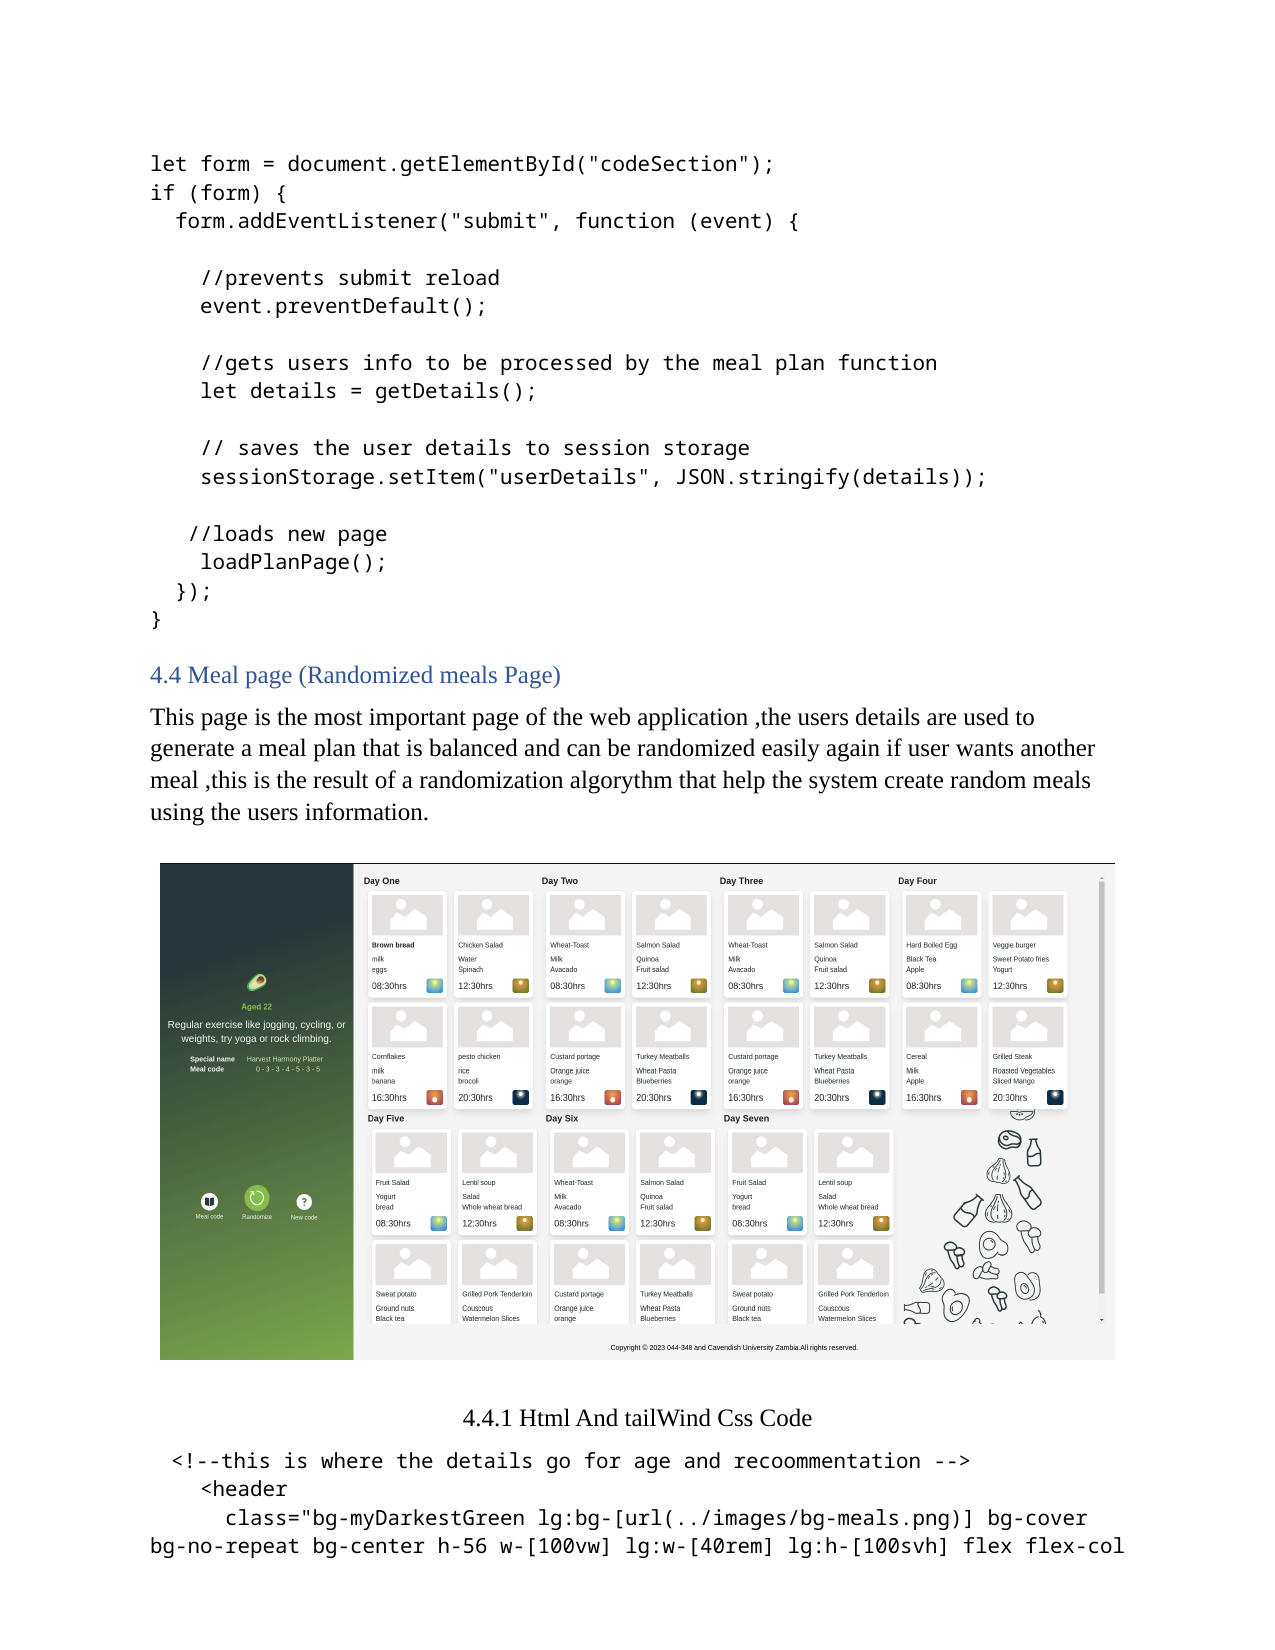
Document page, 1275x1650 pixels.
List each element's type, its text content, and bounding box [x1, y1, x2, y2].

text let form = document.getElementById("codeSection"); [150, 149, 1125, 178]
text <header [150, 1474, 1125, 1503]
text sessionStorage.setItem("userDetails", JSON.stringify(details)); [150, 462, 1125, 490]
picture [160, 863, 1115, 1360]
text }); [150, 576, 1125, 604]
text let details = getDetails(); [150, 377, 1125, 405]
text loadPlanPage(); [150, 547, 1125, 576]
text // saves the user details to session storage [150, 433, 1125, 462]
text form.addEventListener("submit", function (event) { [150, 206, 1125, 234]
subtitle 4.4.1 Html And tailWind Css Code [150, 1404, 1125, 1431]
text } [150, 604, 1125, 633]
subtitle 4.4 Meal page (Randomized meals Page) [150, 661, 1125, 689]
text event.preventDefault(); [150, 291, 1125, 320]
text class="bg-myDarkestGreen lg:bg-[url(../images/bg-meals.png)] bg-cover bg-no-repeat bg-center h-56 w-[100vw] lg:w-[40rem] lg:h-[100svh] flex flex-col [150, 1503, 1125, 1560]
text if (form) { [150, 178, 1125, 206]
text //prevents submit reload [150, 263, 1125, 291]
text <!--this is where the details go for age and recoommentation --> [150, 1446, 1125, 1474]
text This page is the most important page of the web application ,the users details are used to generate a meal plan that is balanced and can be randomized easily again if user wants another meal ,this is the result of a randomization algorythm that help the system create random meals using the users information. [150, 703, 1125, 826]
text //loads new page [150, 519, 1125, 547]
text //gets users info to be processed by the meal plan function [150, 348, 1125, 377]
